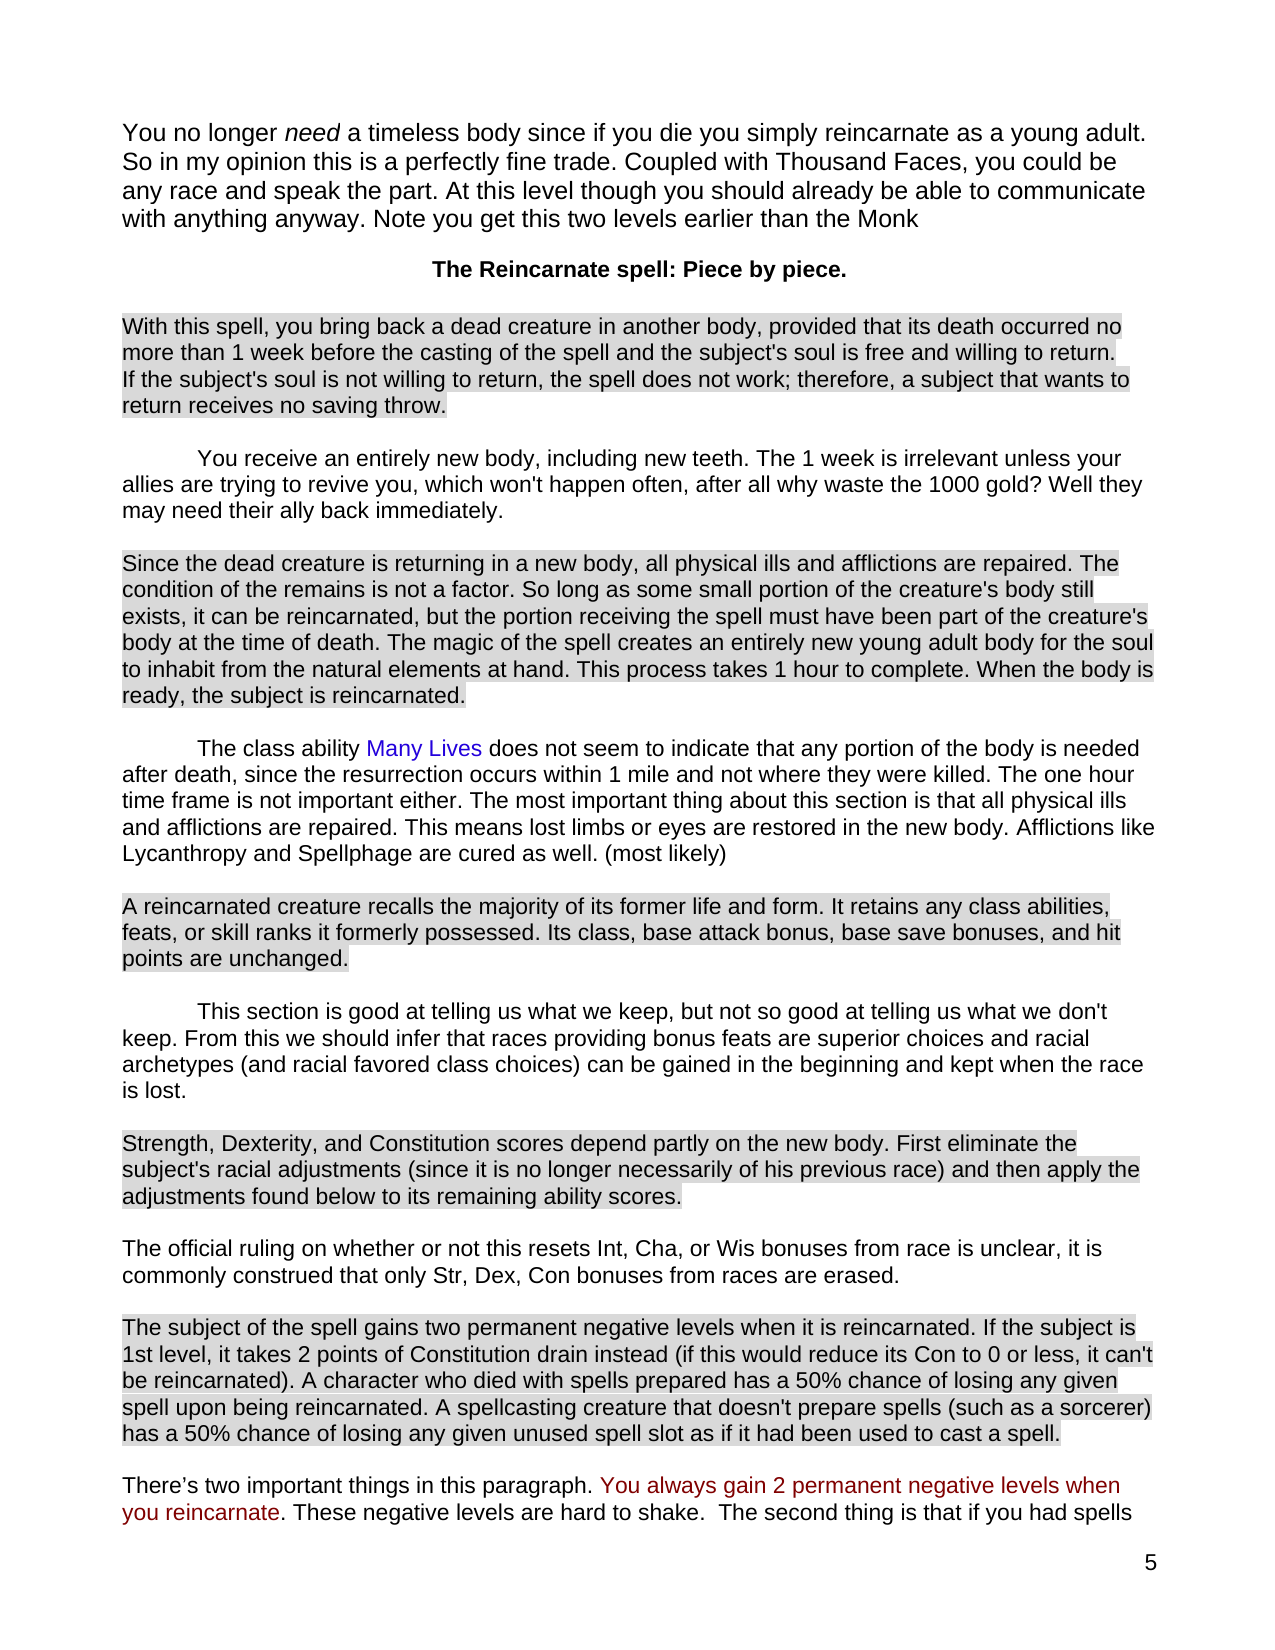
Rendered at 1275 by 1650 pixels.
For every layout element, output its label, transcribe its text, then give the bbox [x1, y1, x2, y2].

text The official ruling on whether or not this resets Int, Cha, or Wis bonuses from race is unclear, it is commonly construed that only Str, Dex, Con bonuses from races are erased. [122, 1235, 1157, 1288]
text You receive an entirely new body, including new teeth. The 1 week is irrelevant unless your allies are trying to revive you, which won't happen often, after all why waste the 1000 gold? Well they may need their ally back immediately. [122, 445, 1157, 524]
text You no longer need a timeless body since if you die you simply reincarnate as a young adult. So in my opinion this is a perfectly fine trade. Coupled with Thousand Faces, you could be any race and speak the part. At this level though you should already be able to communicate with anything anyway. Note you get this two levels earlier than the Monk [122, 118, 1157, 233]
text There’s two important things in this paragraph. You always gain 2 permanent negative levels when you reincarnate. These negative levels are hard to shake. The second thing is that if you had spells [122, 1472, 1157, 1525]
text This section is good at telling us what we keep, but not so good at telling us what we don't keep. From this we should infer that races providing bonus feats are superior choices and racial archetypes (and racial favored class choices) can be gained in the beginning and kept when the race is lost. [122, 998, 1157, 1103]
text If the subject's soul is not willing to return, the spell does not work; therefore, a subject that wants to return receives no saving throw. [122, 366, 1157, 418]
text The class ability Many Lives does not seem to indicate that any portion of the body is needed after death, since the resurrection occurs within 1 mile and not where they were killed. The one hour time frame is not important either. The most important thing about this section is that all physical ills and afflictions are repaired. This means lost limbs or eyes are restored in the new body. Afflictions like Lycanthropy and Spellphage are cured as well. (most likely) [122, 734, 1157, 866]
text The subject of the spell gains two permanent negative levels when it is reincarnated. If the subject is 1st level, it takes 2 points of Constitution drain instead (if this would reduce its Con to 0 or less, it can't be reincarnated). A character who died with spells prepared has a 50% chance of losing any given spell upon being reincarnated. A spellcasting creature that doesn't prepare spells (such as a sorcerer) has a 50% chance of losing any given unused spell slot as if it had been used to cast a spell. [122, 1314, 1157, 1446]
text With this spell, you bring back a dead creature in another body, provided that its death occurred no more than 1 week before the casting of the spell and the subject's soul is free and willing to return. [122, 313, 1157, 366]
text Strength, Dexterity, and Constitution scores depend partly on the new body. First eliminate the subject's racial adjustments (since it is no longer necessarily of his previous race) and then apply the adjustments found below to its remaining ability scores. [122, 1130, 1157, 1209]
text A reincarnated creature recalls the majority of its former life and form. It retains any class abilities, feats, or skill ranks it formerly possessed. Its class, base attack bonus, base save bonuses, and hit points are unchanged. [122, 893, 1157, 972]
text Since the dead creature is returning in a new body, all physical ills and afflictions are repaired. The condition of the remains is not a factor. So long as some small portion of the creature's body still exists, it can be reincarnated, but the portion receiving the spell must have been part of the creature's body at the time of death. The magic of the spell creates an entirely new young adult body for the soul to inhabit from the natural elements at hand. This process takes 1 hour to complete. When the body is ready, the subject is reincarnated. [122, 550, 1157, 708]
subtitle The Reincarnate spell: Piece by piece. [122, 256, 1157, 282]
